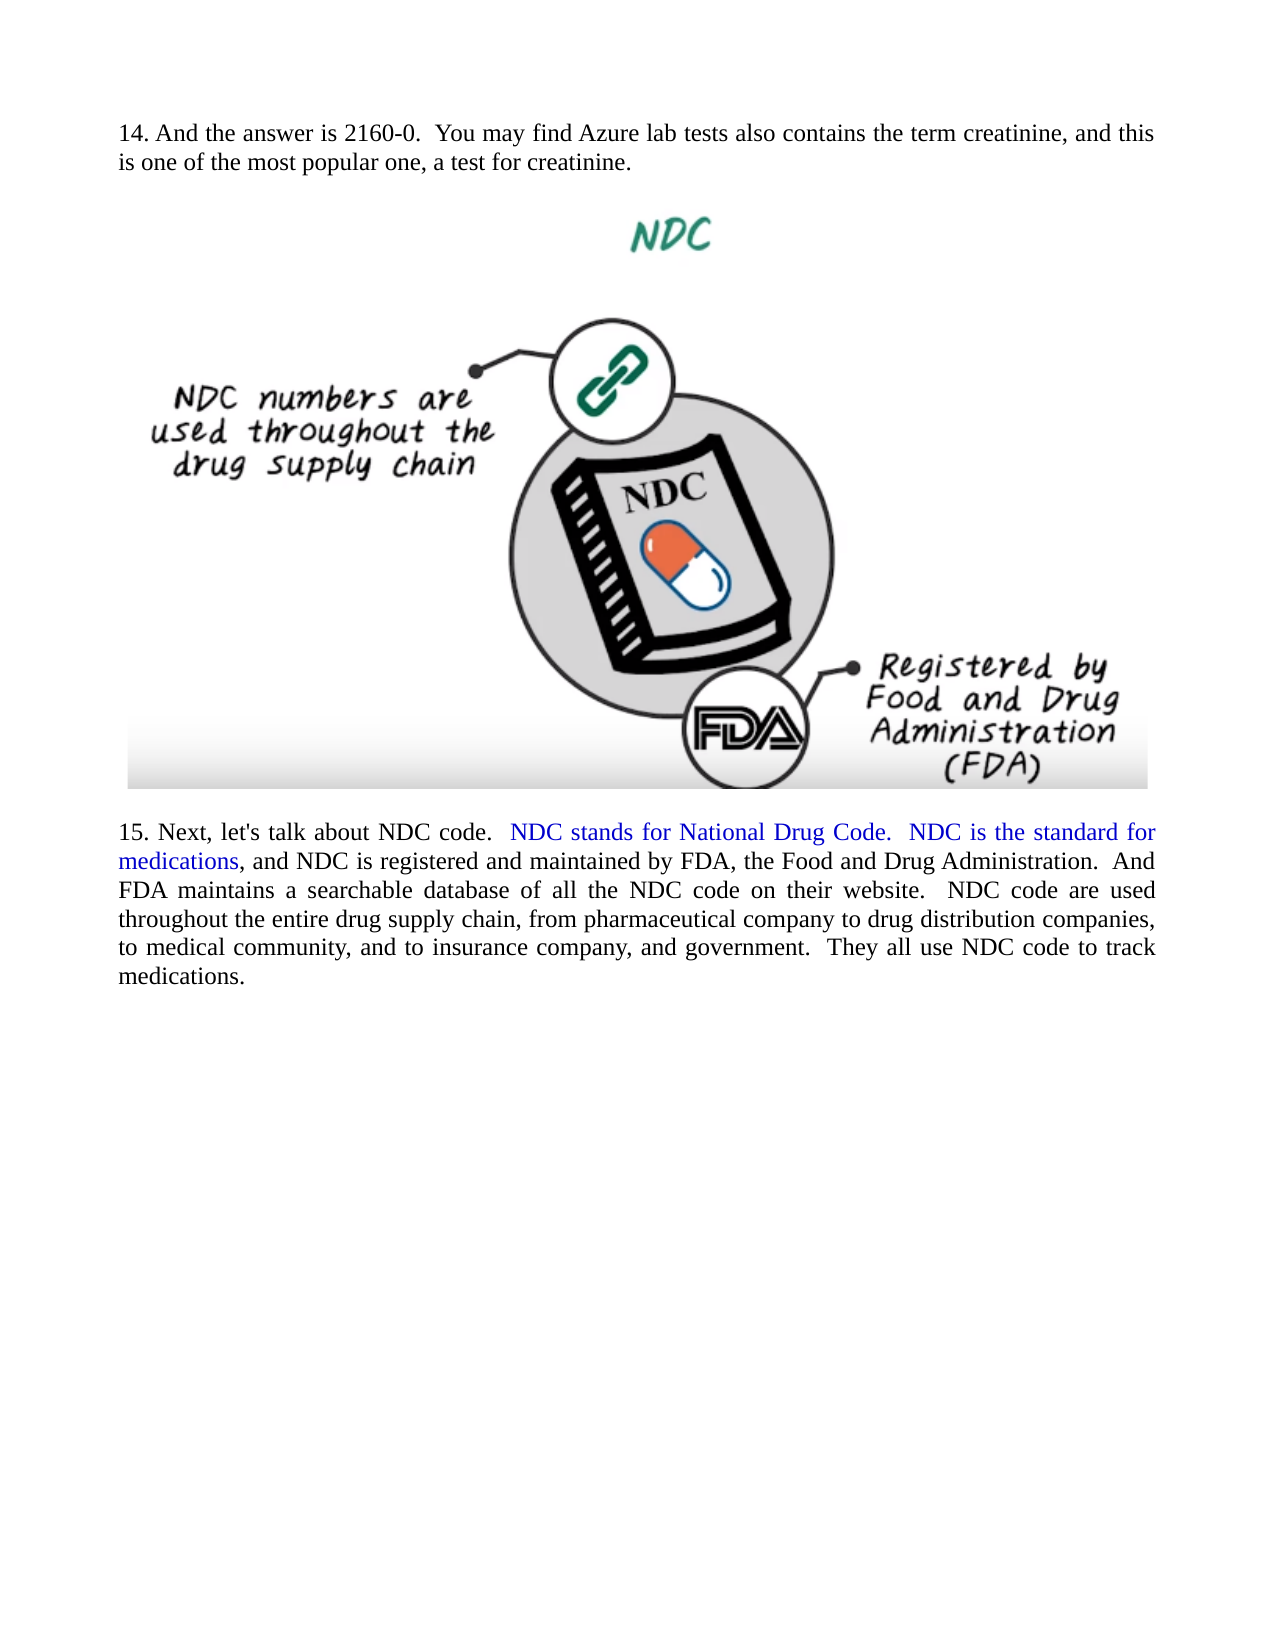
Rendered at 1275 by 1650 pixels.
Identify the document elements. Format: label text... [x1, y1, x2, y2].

text 14. And the answer is 2160-0. You may find Azure lab tests also contains the term creatinine, and this is one of the most popular one, a test for creatinine. [118, 118, 1157, 176]
picture [127, 204, 1148, 789]
text 15. Next, let's talk about NDC code. NDC stands for National Drug Code. NDC is the standard for medications, and NDC is registered and maintained by FDA, the Food and Drug Administration. And FDA maintains a searchable database of all the NDC code on their website. NDC code are used throughout the entire drug supply chain, from pharmaceutical company to drug distribution companies, to medical community, and to insurance company, and government. They all use NDC code to track medications. [118, 817, 1157, 990]
